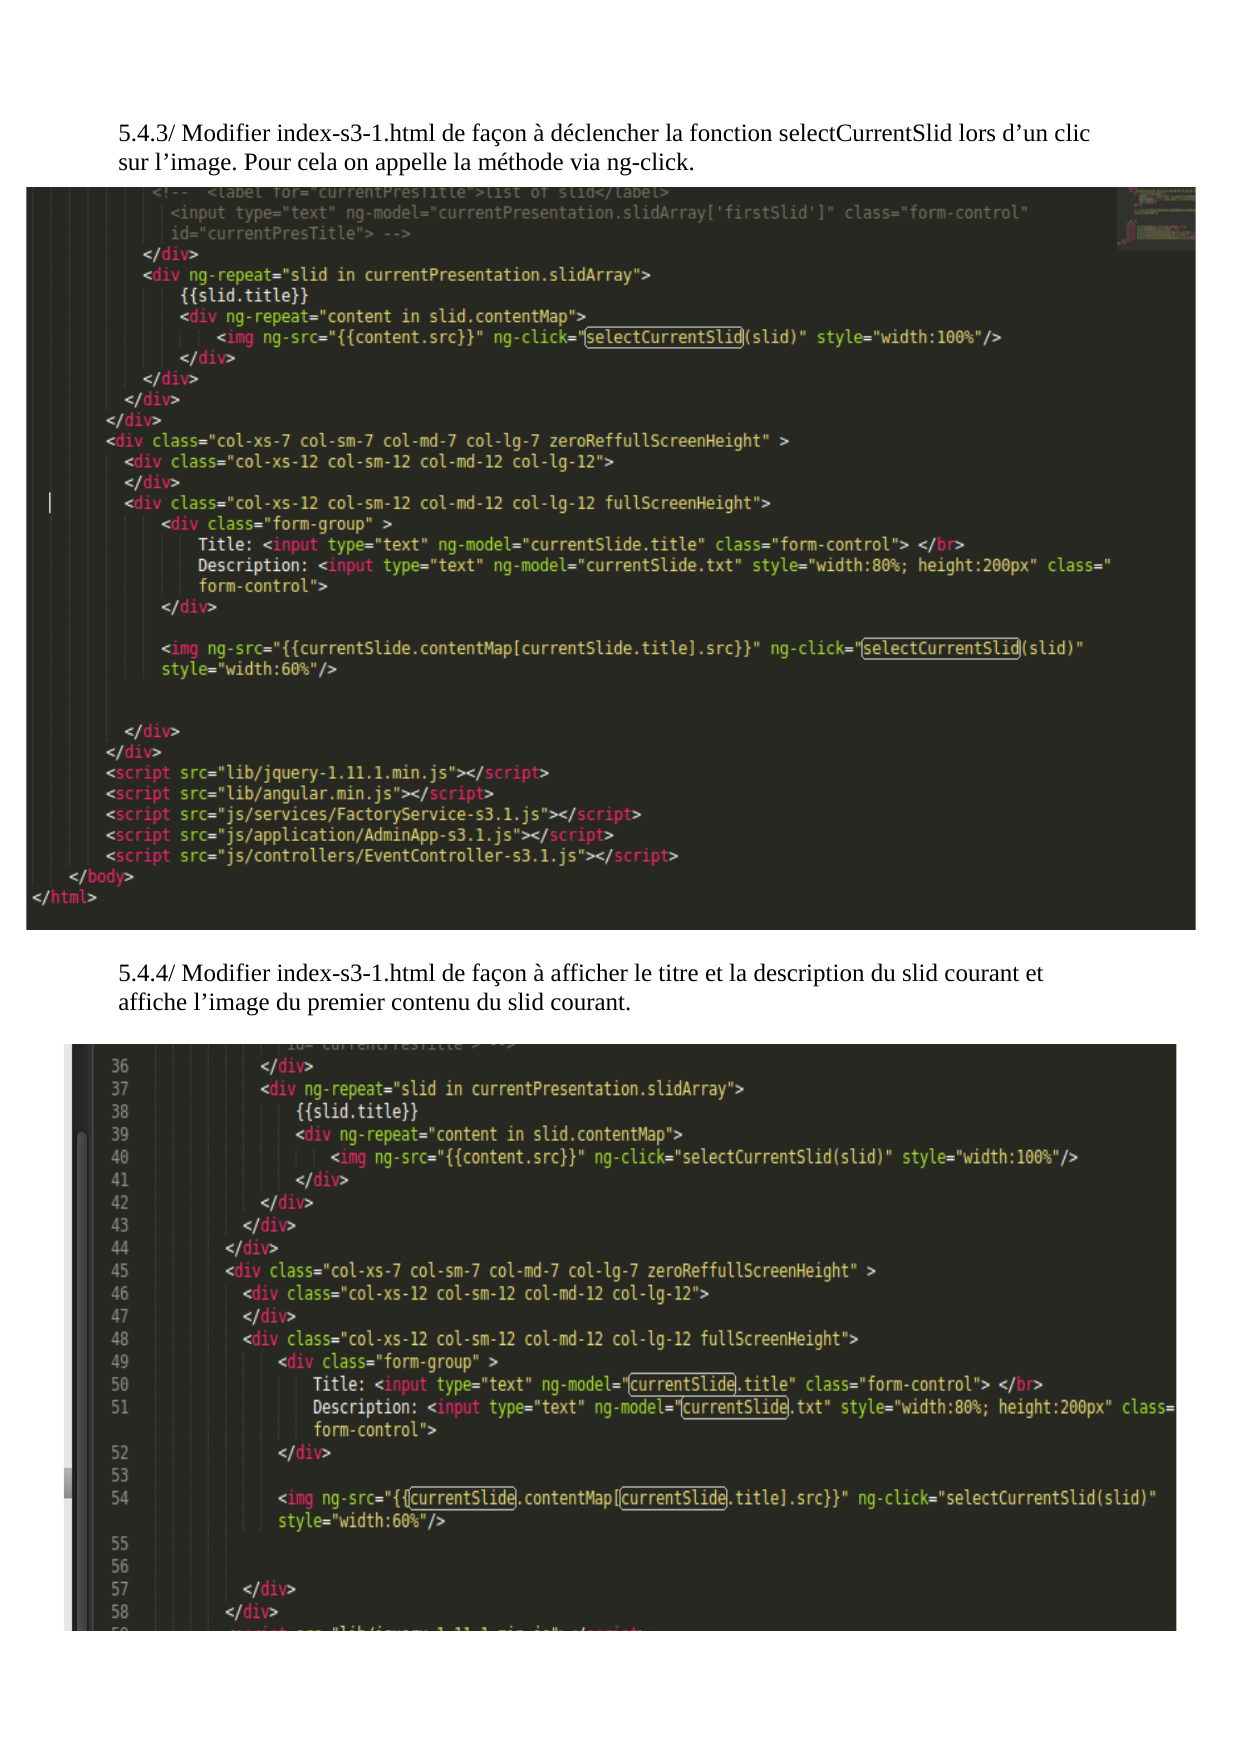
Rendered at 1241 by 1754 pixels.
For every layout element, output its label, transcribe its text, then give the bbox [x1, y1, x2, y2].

picture [63, 1044, 1177, 1631]
text 5.4.4/ Modifier index-s3-1.html de façon à afficher le titre et la description du slid courant et [118, 958, 1122, 987]
text affiche l’image du premier contenu du slid courant. [118, 987, 1122, 1016]
text 5.4.3/ Modifier index-s3-1.html de façon à déclencher la fonction selectCurrentSlid lors d’un clic sur l’image. Pour cela on appelle la méthode via ng-click. [118, 118, 1122, 176]
picture [26, 187, 1196, 930]
